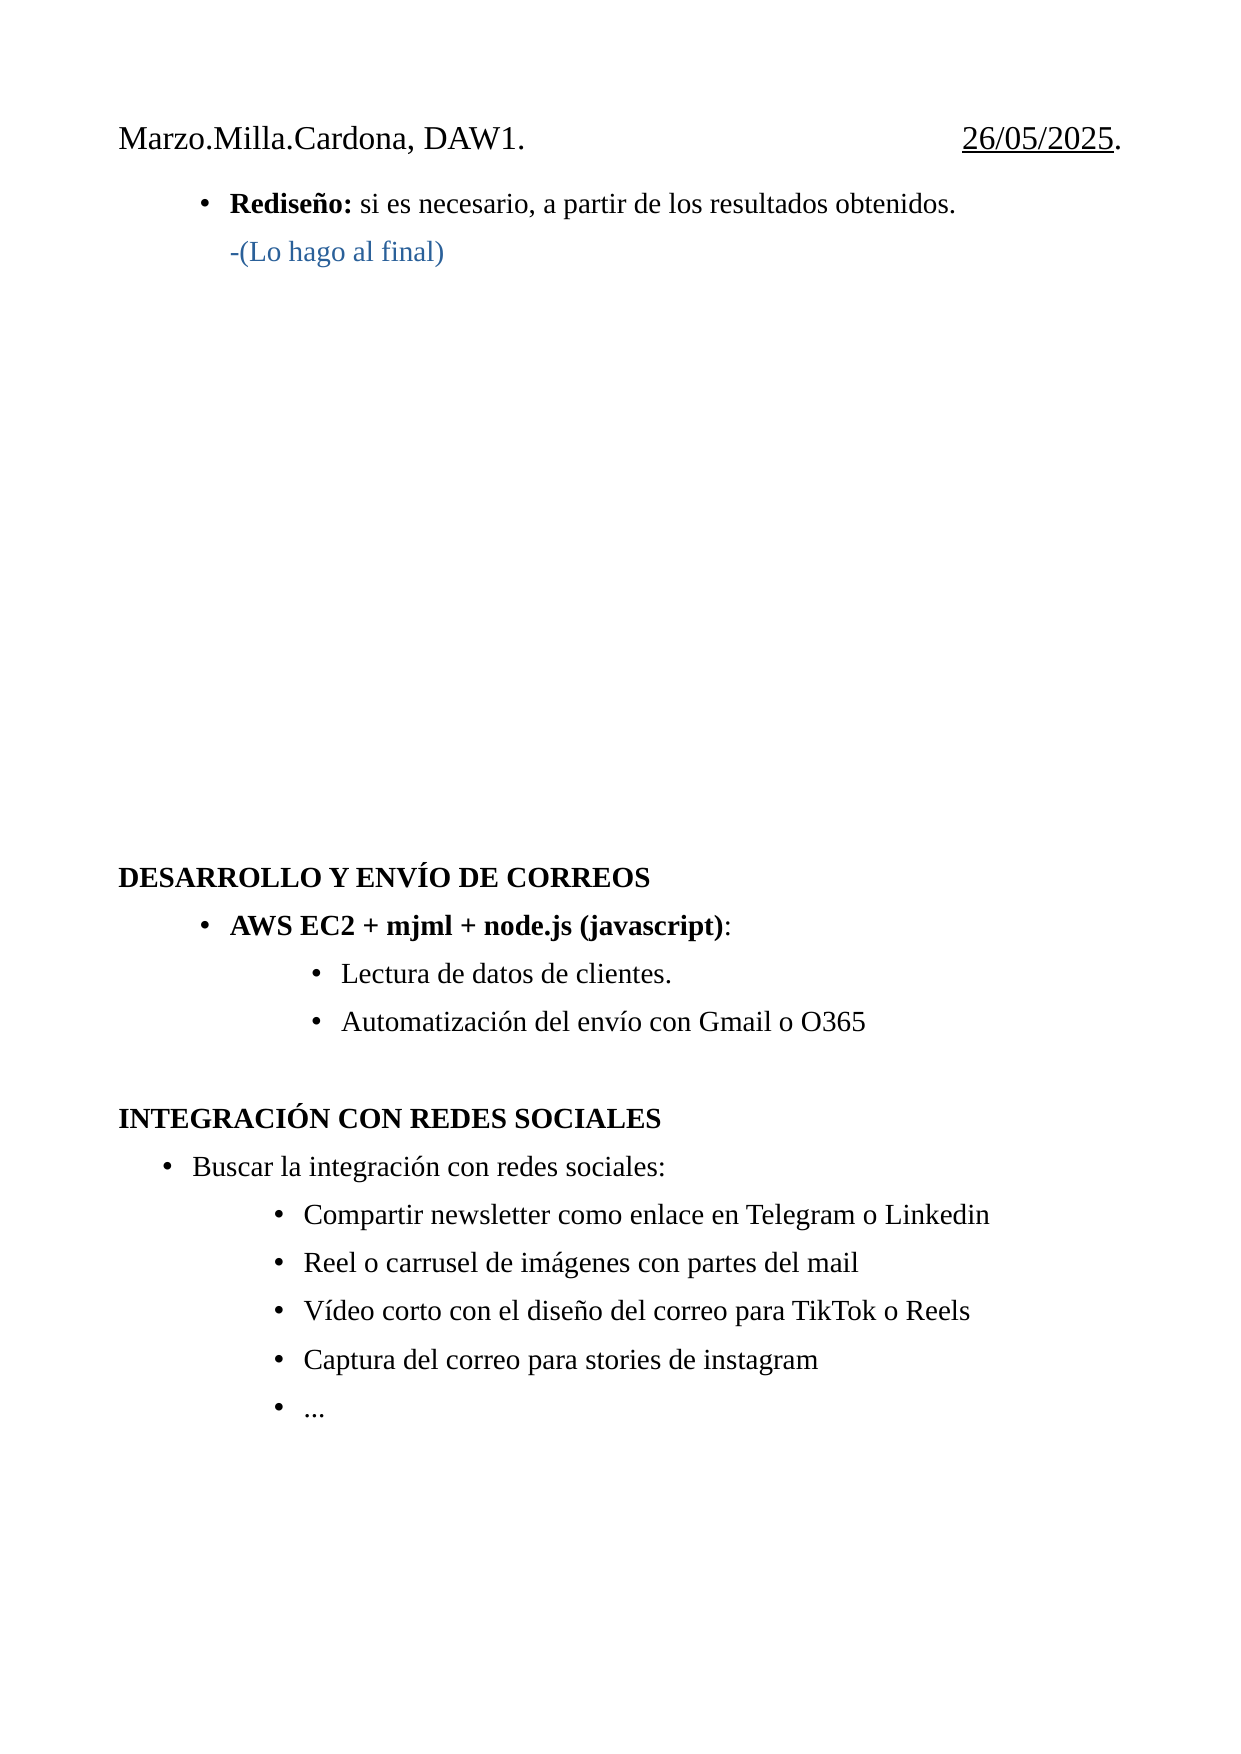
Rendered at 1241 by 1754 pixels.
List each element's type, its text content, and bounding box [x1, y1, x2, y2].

list Captura del correo para stories de instagram [274, 1342, 1122, 1375]
list Lectura de datos de clientes. [311, 956, 1122, 990]
list Reel o carrusel de imágenes con partes del mail [274, 1245, 1122, 1279]
list Compartir newsletter como enlace en Telegram o Linkedin [274, 1197, 1122, 1231]
list Vídeo corto con el diseño del correo para TikTok o Reels [274, 1293, 1122, 1327]
list ... [274, 1390, 1122, 1424]
list AWS EC2 + mjml + node.js (javascript): [200, 908, 1122, 942]
list -(Lo hago al final) [200, 234, 1122, 268]
list Buscar la integración con redes sociales: [162, 1149, 1122, 1182]
text DESARROLLO Y ENVÍO DE CORREOS [118, 860, 1122, 893]
list Automatización del envío con Gmail o O365 [311, 1004, 1122, 1038]
text INTEGRACIÓN CON REDES SOCIALES [118, 1101, 1122, 1134]
list Rediseño: si es necesario, a partir de los resultados obtenidos. [200, 186, 1122, 219]
